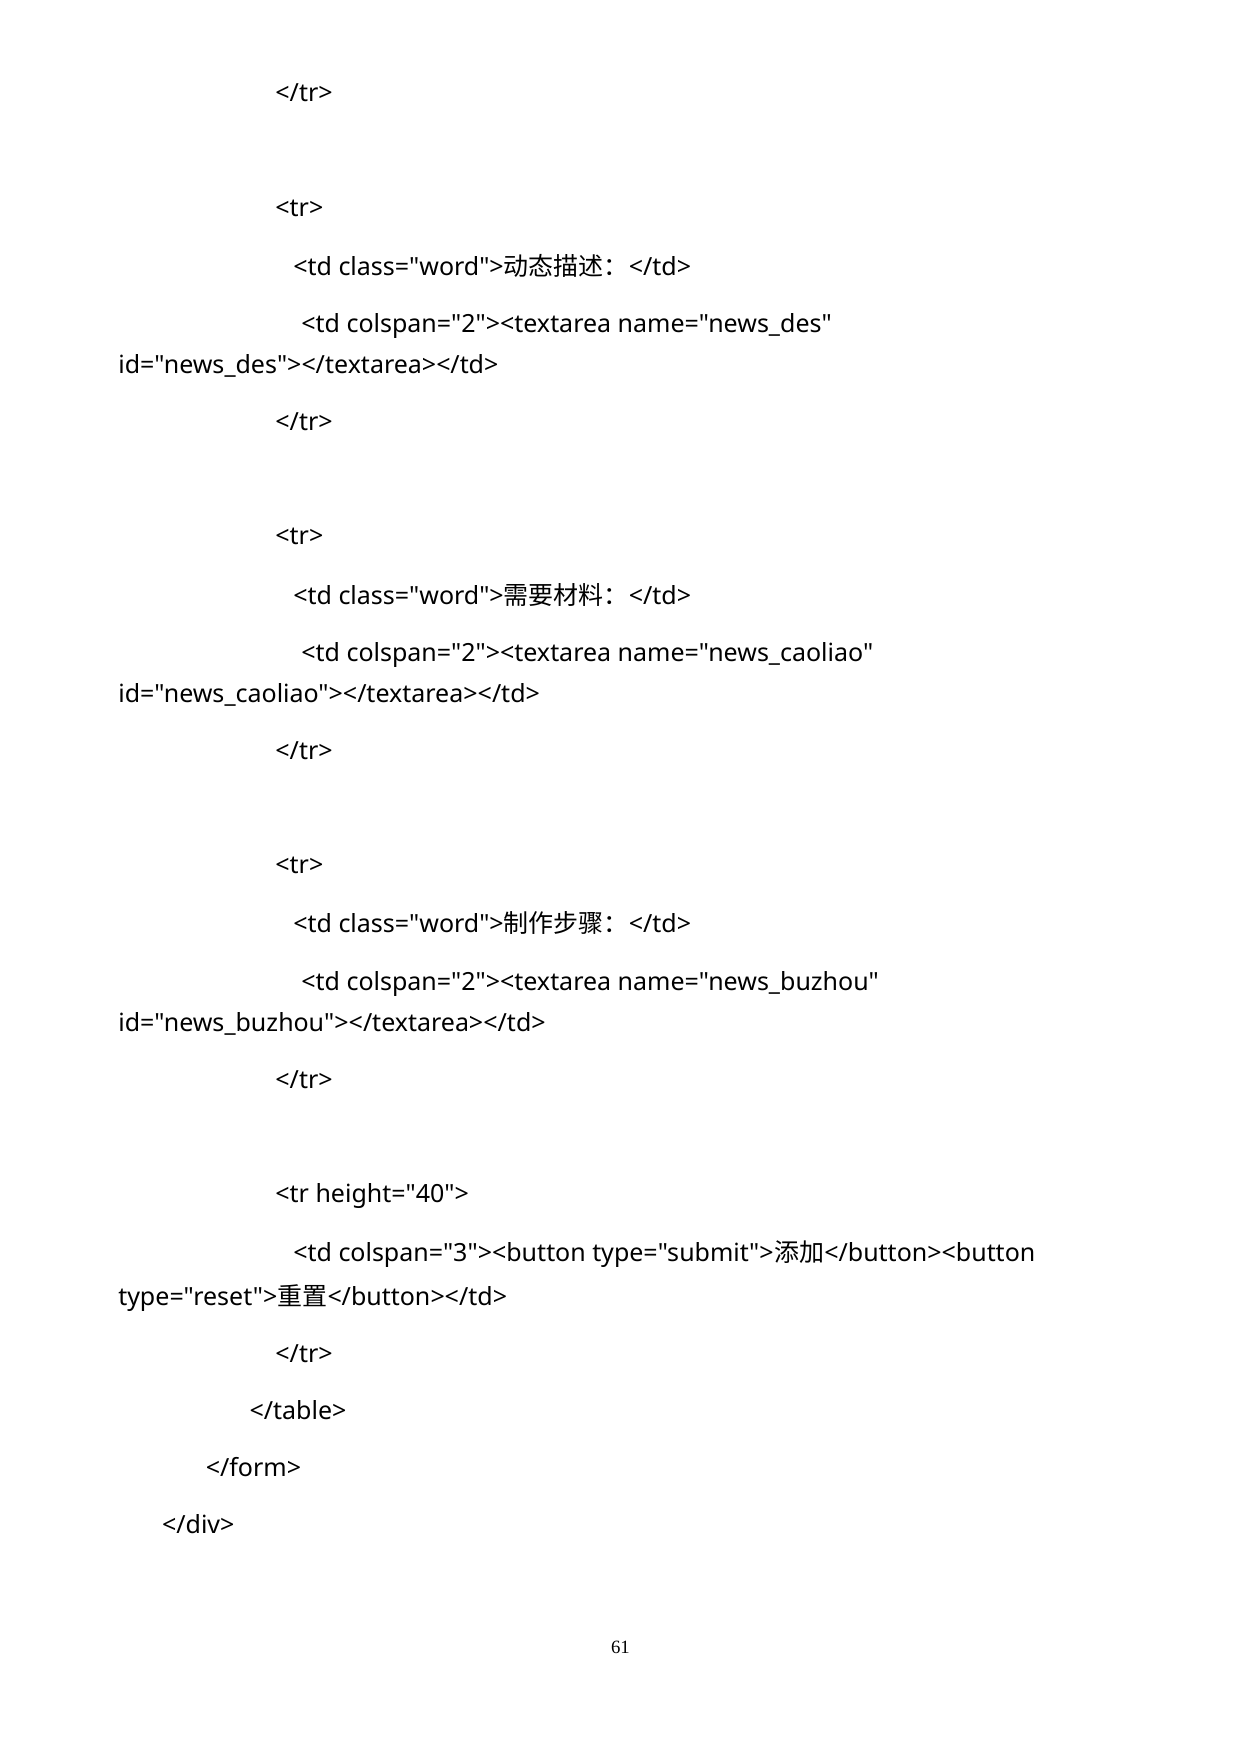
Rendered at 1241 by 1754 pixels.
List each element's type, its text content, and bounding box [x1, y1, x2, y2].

text </tr> [118, 1336, 1122, 1370]
text <td colspan="3"><button type="submit">添加</button><button type="reset">重置</button></td> [118, 1233, 1122, 1312]
text <tr> [118, 189, 1122, 223]
text <td class="word">动态描述：</td> [118, 246, 1122, 282]
text </tr> [118, 75, 1122, 109]
text <td class="word">制作步骤：</td> [118, 904, 1122, 940]
text </div> [118, 1507, 1122, 1541]
text <tr> [118, 847, 1122, 881]
text </form> [118, 1450, 1122, 1484]
text </tr> [118, 733, 1122, 767]
text </tr> [118, 1062, 1122, 1096]
text </table> [118, 1393, 1122, 1427]
text <tr> [118, 518, 1122, 552]
text </tr> [118, 404, 1122, 438]
text <td colspan="2"><textarea name="news_des" id="news_des"></textarea></td> [118, 306, 1122, 381]
text <td class="word">需要材料：</td> [118, 575, 1122, 611]
text <tr height="40"> [118, 1176, 1122, 1210]
text <td colspan="2"><textarea name="news_buzhou" id="news_buzhou"></textarea></td> [118, 964, 1122, 1038]
text <td colspan="2"><textarea name="news_caoliao" id="news_caoliao"></textarea></td> [118, 635, 1122, 710]
